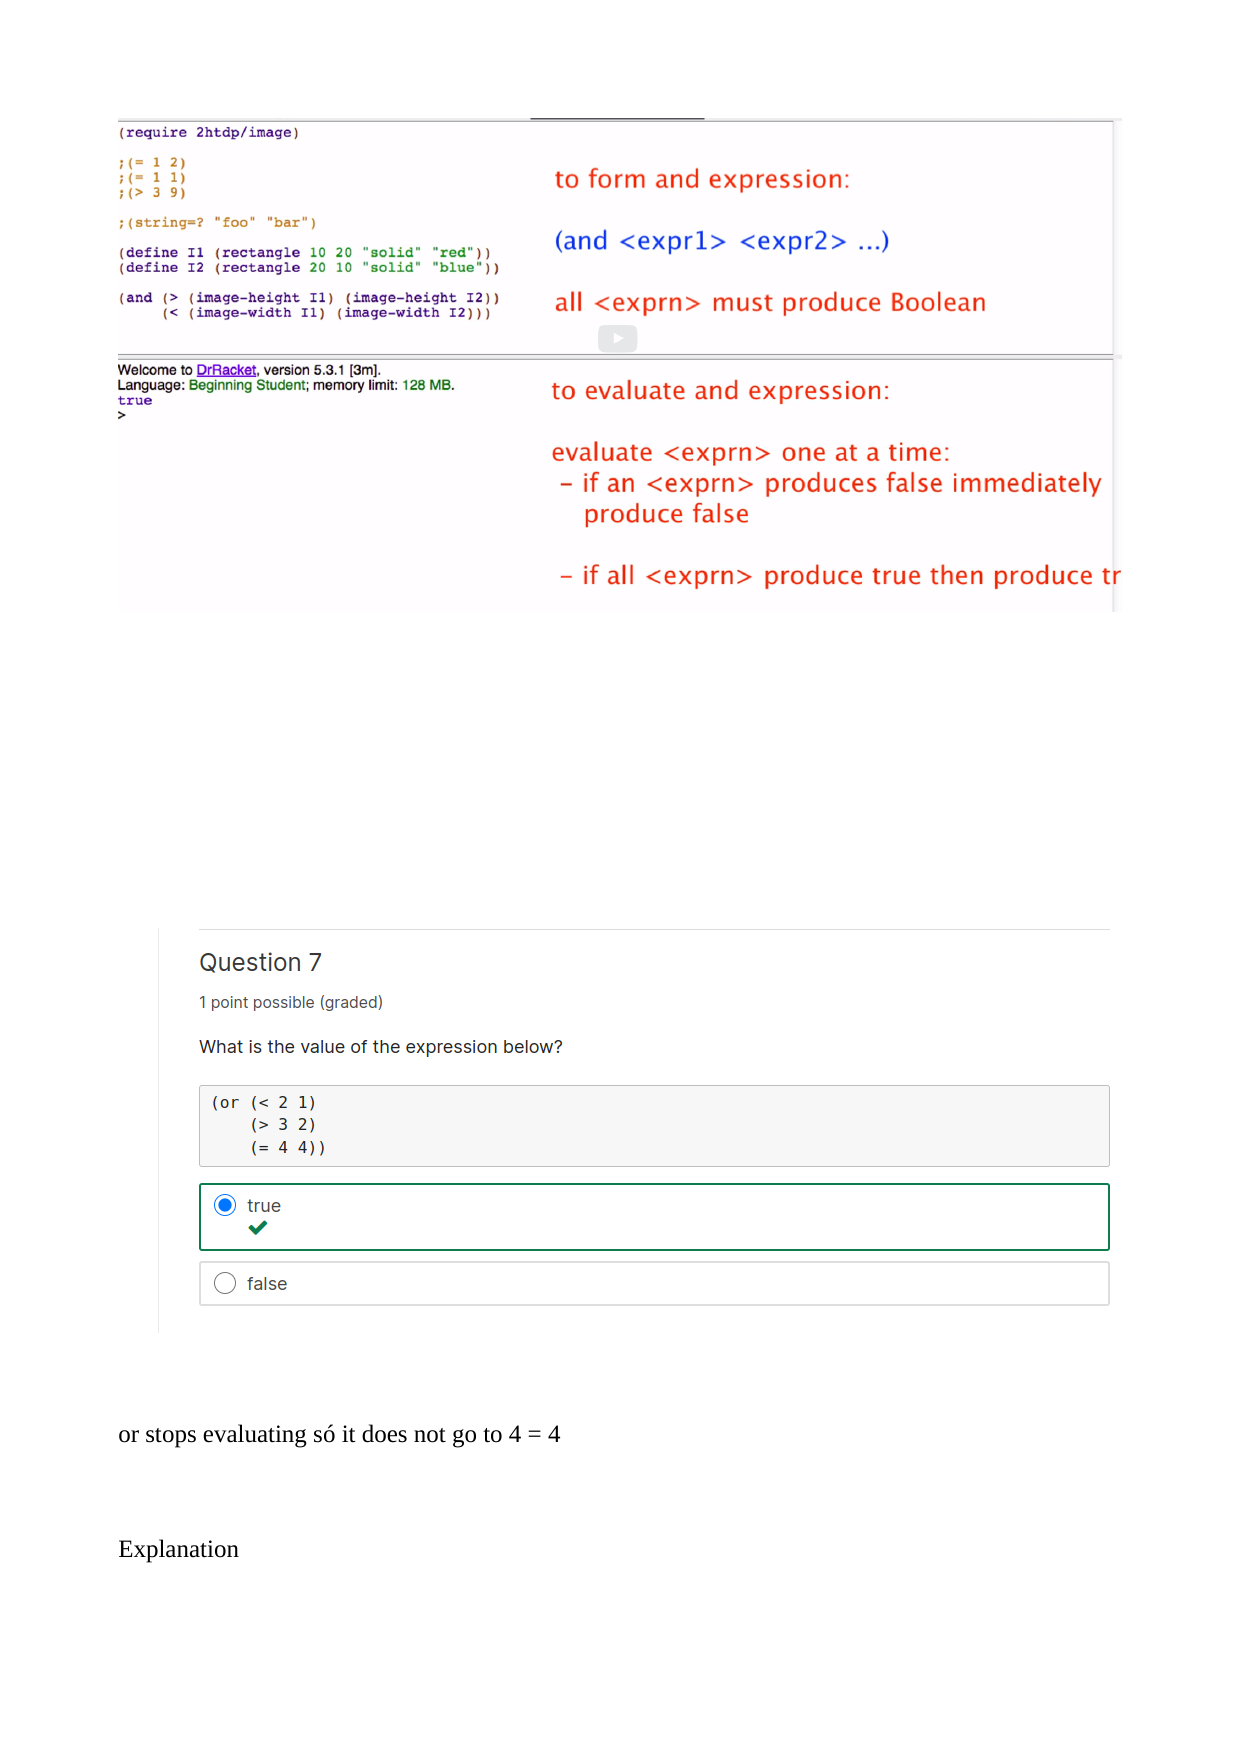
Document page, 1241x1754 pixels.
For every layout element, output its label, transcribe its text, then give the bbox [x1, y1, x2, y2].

text Explanation [118, 1534, 1122, 1563]
picture [118, 118, 1123, 612]
text or stops evaluating só it does not go to 4 = 4 [118, 1419, 1122, 1448]
picture [118, 928, 1123, 1333]
